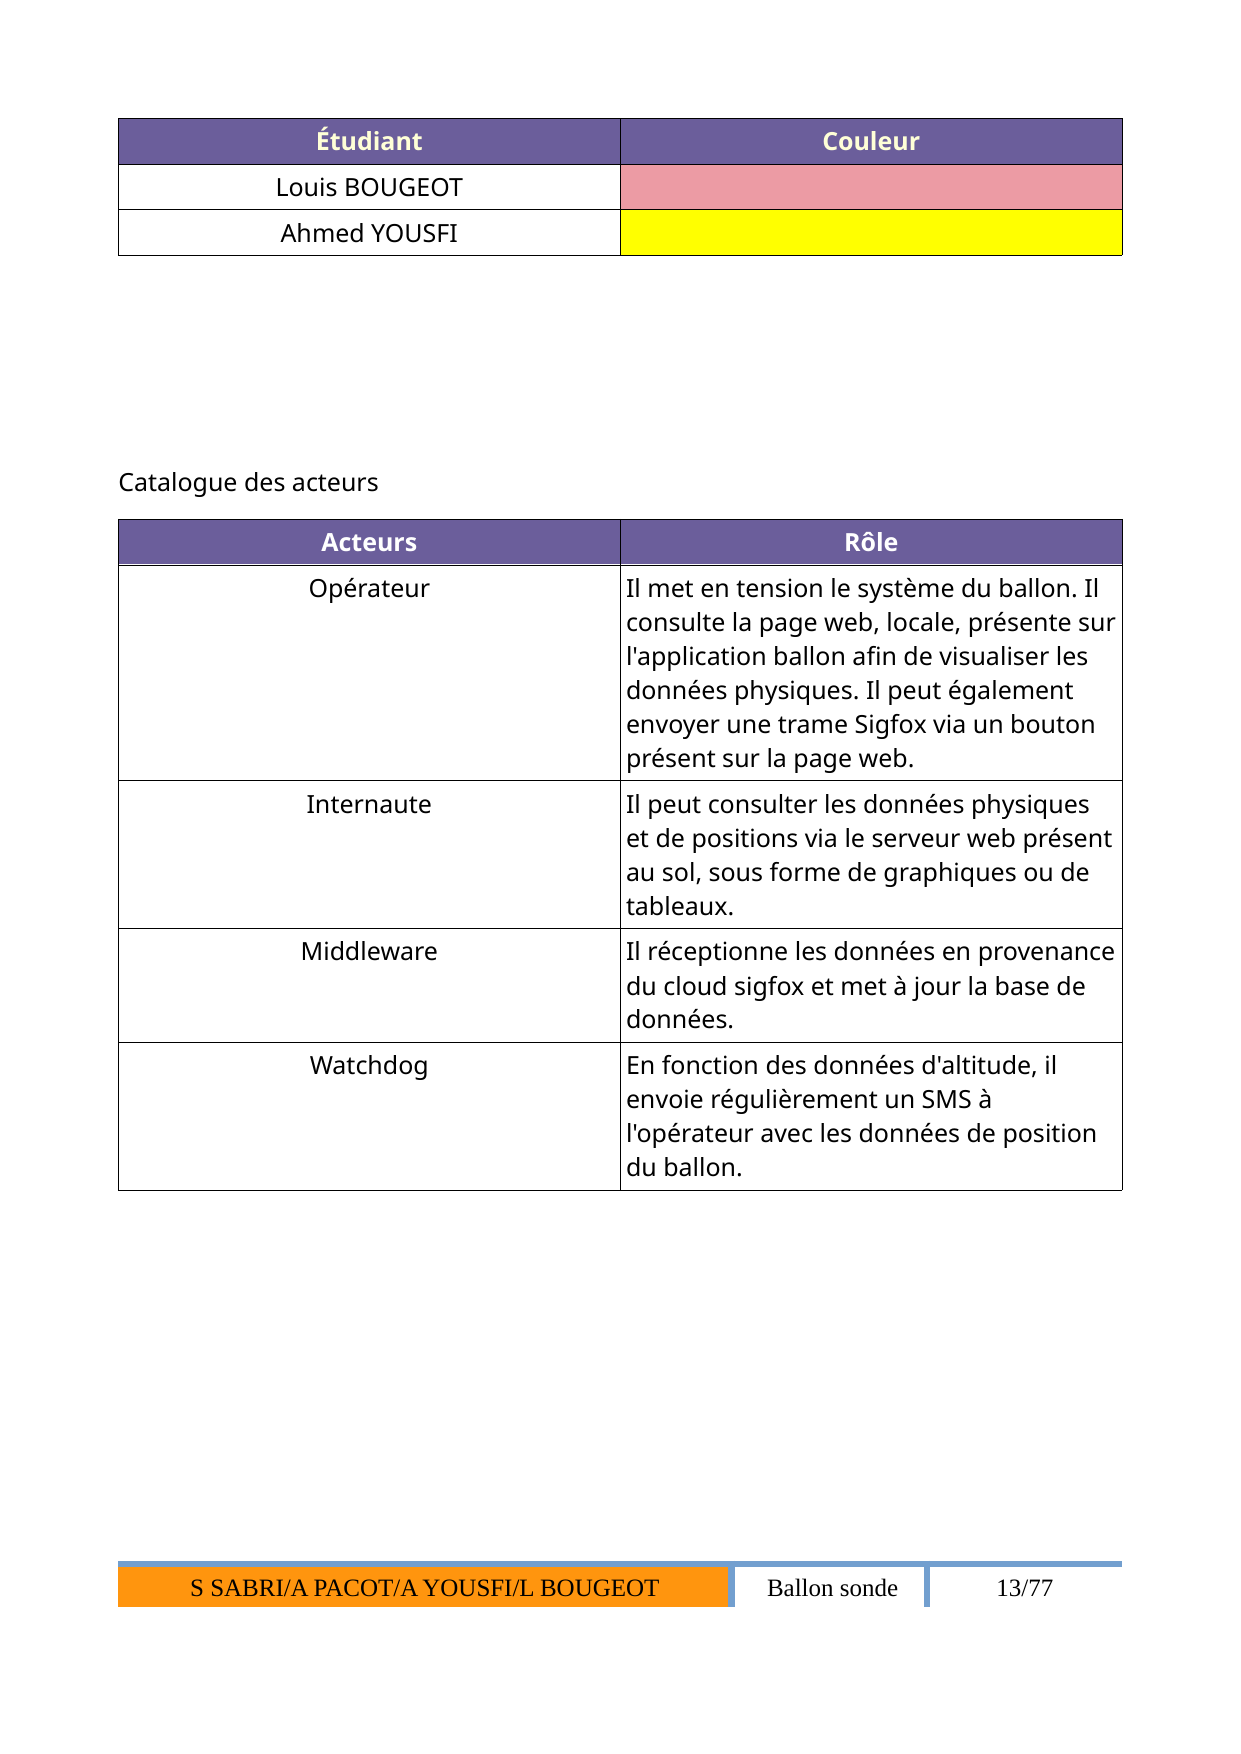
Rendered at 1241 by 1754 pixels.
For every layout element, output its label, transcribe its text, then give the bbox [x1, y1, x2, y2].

table_cell Middleware [119, 929, 620, 1042]
table_cell Watchdog [119, 1043, 620, 1190]
table_header Étudiant [119, 119, 620, 164]
table_cell Opérateur [119, 566, 620, 780]
table_cell Louis BOUGEOT [119, 165, 620, 209]
text Catalogue des acteurs [118, 465, 1122, 499]
table_cell En fonction des données d'altitude, il envoie régulièrement un SMS à l'opérateur avec les données de position du ballon. [621, 1043, 1122, 1190]
table_header Rôle [621, 520, 1122, 564]
table_header Couleur [621, 119, 1122, 164]
table_header Acteurs [119, 520, 620, 564]
table_cell [621, 210, 1122, 255]
table_cell Il met en tension le système du ballon. Il consulte la page web, locale, présente sur l'application ballon afin de visualiser les données physiques. Il peut également envoyer une trame Sigfox via un bouton présent sur la page web. [621, 566, 1122, 780]
table_cell Il peut consulter les données physiques et de positions via le serveur web présent au sol, sous forme de graphiques ou de tableaux. [621, 781, 1122, 928]
table_cell Internaute [119, 781, 620, 928]
table_cell Ahmed YOUSFI [119, 210, 620, 255]
table_cell [621, 165, 1122, 209]
table_cell Il réceptionne les données en provenance du cloud sigfox et met à jour la base de données. [621, 929, 1122, 1042]
